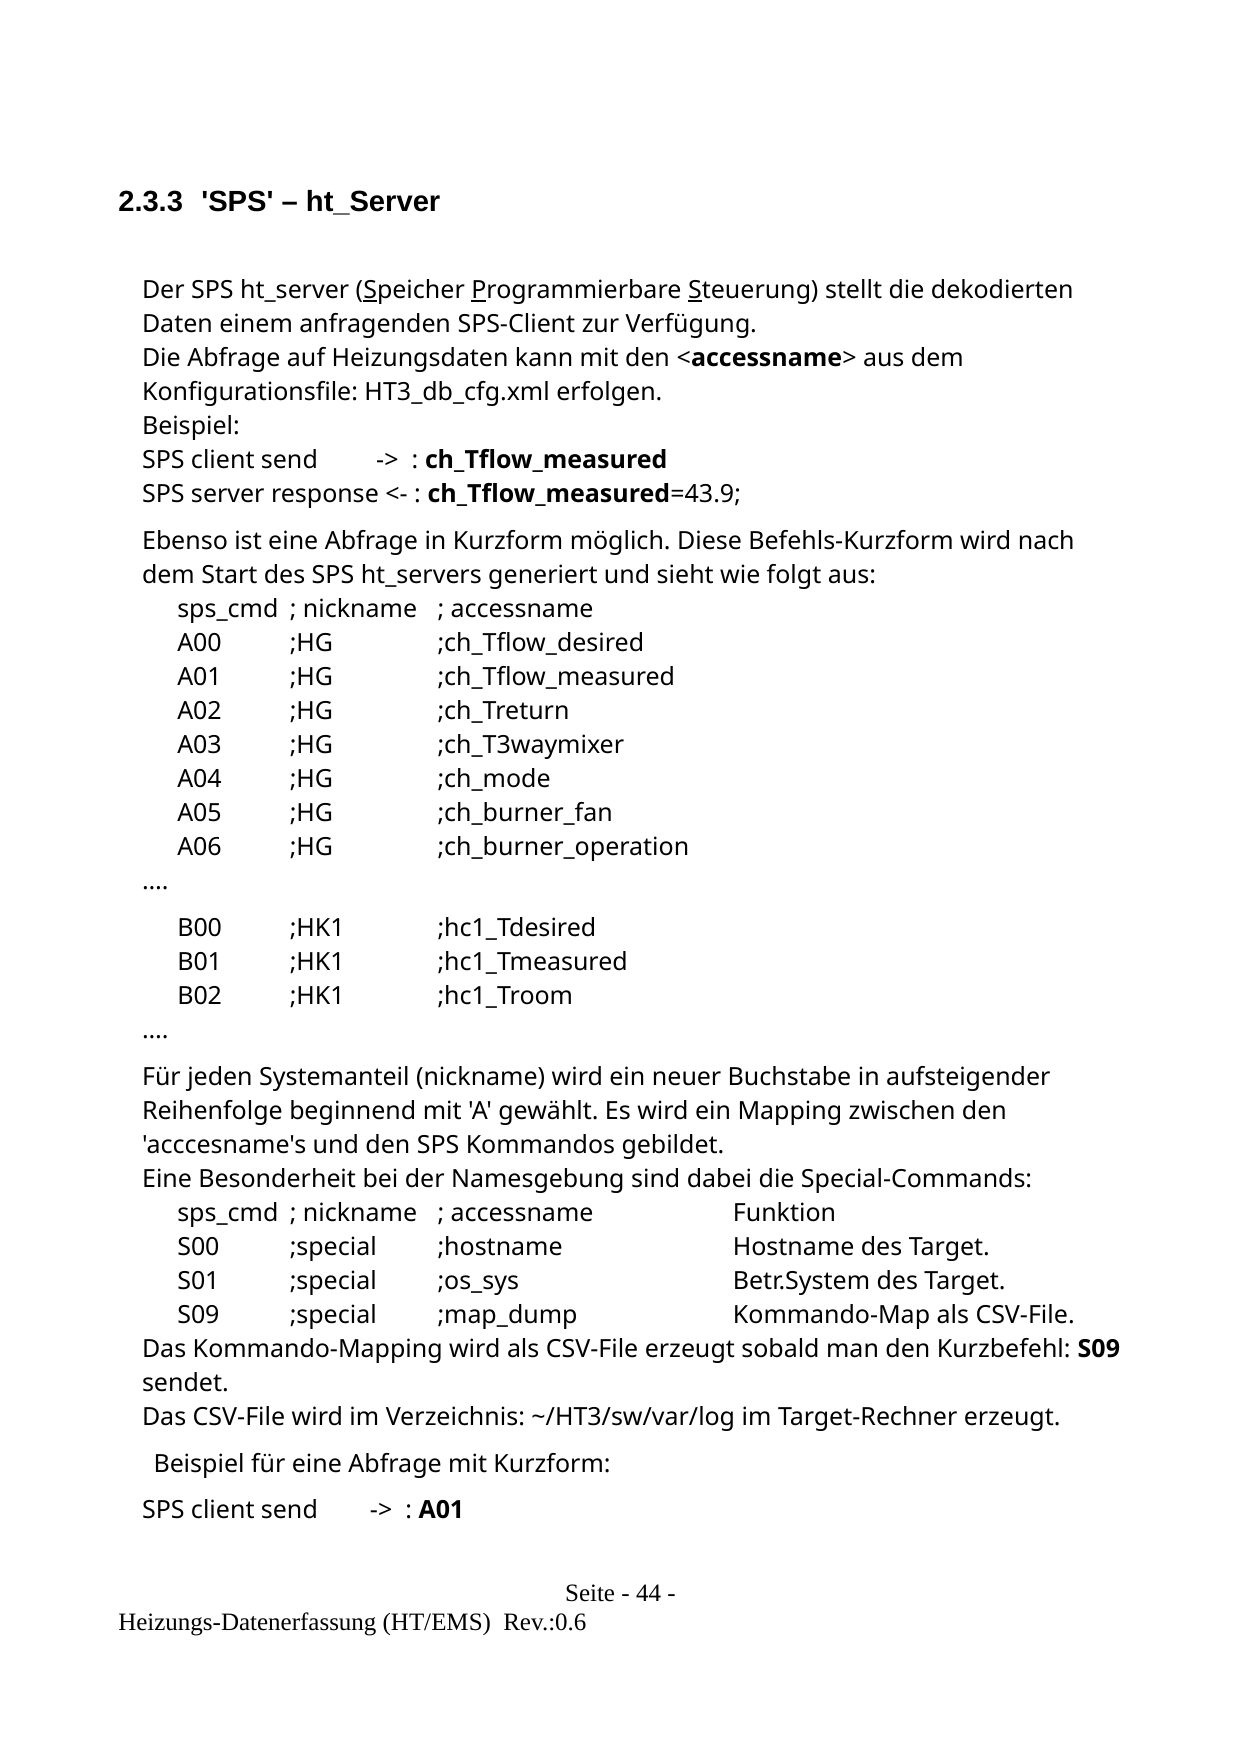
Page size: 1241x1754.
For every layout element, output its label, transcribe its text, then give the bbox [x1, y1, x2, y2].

text Beispiel für eine Abfrage mit Kurzform: [118, 1445, 1122, 1479]
text SPS client send -> : A01 [142, 1492, 1122, 1526]
text Für jeden Systemanteil (nickname) wird ein neuer Buchstabe in aufsteigender Reihenfolge beginnend mit 'A' gewählt. Es wird ein Mapping zwischen den 'acccesname's und den SPS Kommandos gebildet. Eine Besonderheit bei der Namesgebung sind dabei die Special-Commands: sps_cmd ; nickname ; accessname Funktion S00 ;special ;hostname Hostname des Target. S01 ;special ;os_sys Betr.System des Target. S09 ;special ;map_dump Kommando-Map als CSV-File. Das Kommando-Mapping wird als CSV-File erzeugt sobald man den Kurzbefehl: S09 sendet. Das CSV-File wird im Verzeichnis: ~/HT3/sw/var/log im Target-Rechner erzeugt. [142, 1058, 1122, 1433]
text Ebenso ist eine Abfrage in Kurzform möglich. Diese Befehls-Kurzform wird nach dem Start des SPS ht_servers generiert und sieht wie folgt aus: sps_cmd ; nickname ; accessname A00 ;HG ;ch_Tflow_desired A01 ;HG ;ch_Tflow_measured A02 ;HG ;ch_Treturn A03 ;HG ;ch_T3waymixer A04 ;HG ;ch_mode A05 ;HG ;ch_burner_fan A06 ;HG ;ch_burner_operation …. [142, 522, 1122, 897]
text Der SPS ht_server (Speicher Programmierbare Steuerung) stellt die dekodierten Daten einem anfragenden SPS-Client zur Verfügung. Die Abfrage auf Heizungsdaten kann mit den <accessname> aus dem Konfigurationsfile: HT3_db_cfg.xml erfolgen. Beispiel: SPS client send -> : ch_Tflow_measured SPS server response <- : ch_Tflow_measured=43.9; [142, 271, 1122, 510]
text B00 ;HK1 ;hc1_Tdesired B01 ;HK1 ;hc1_Tmeasured B02 ;HK1 ;hc1_Troom …. [142, 909, 1122, 1046]
subtitle 'SPS' – ht_Server [118, 184, 1122, 218]
